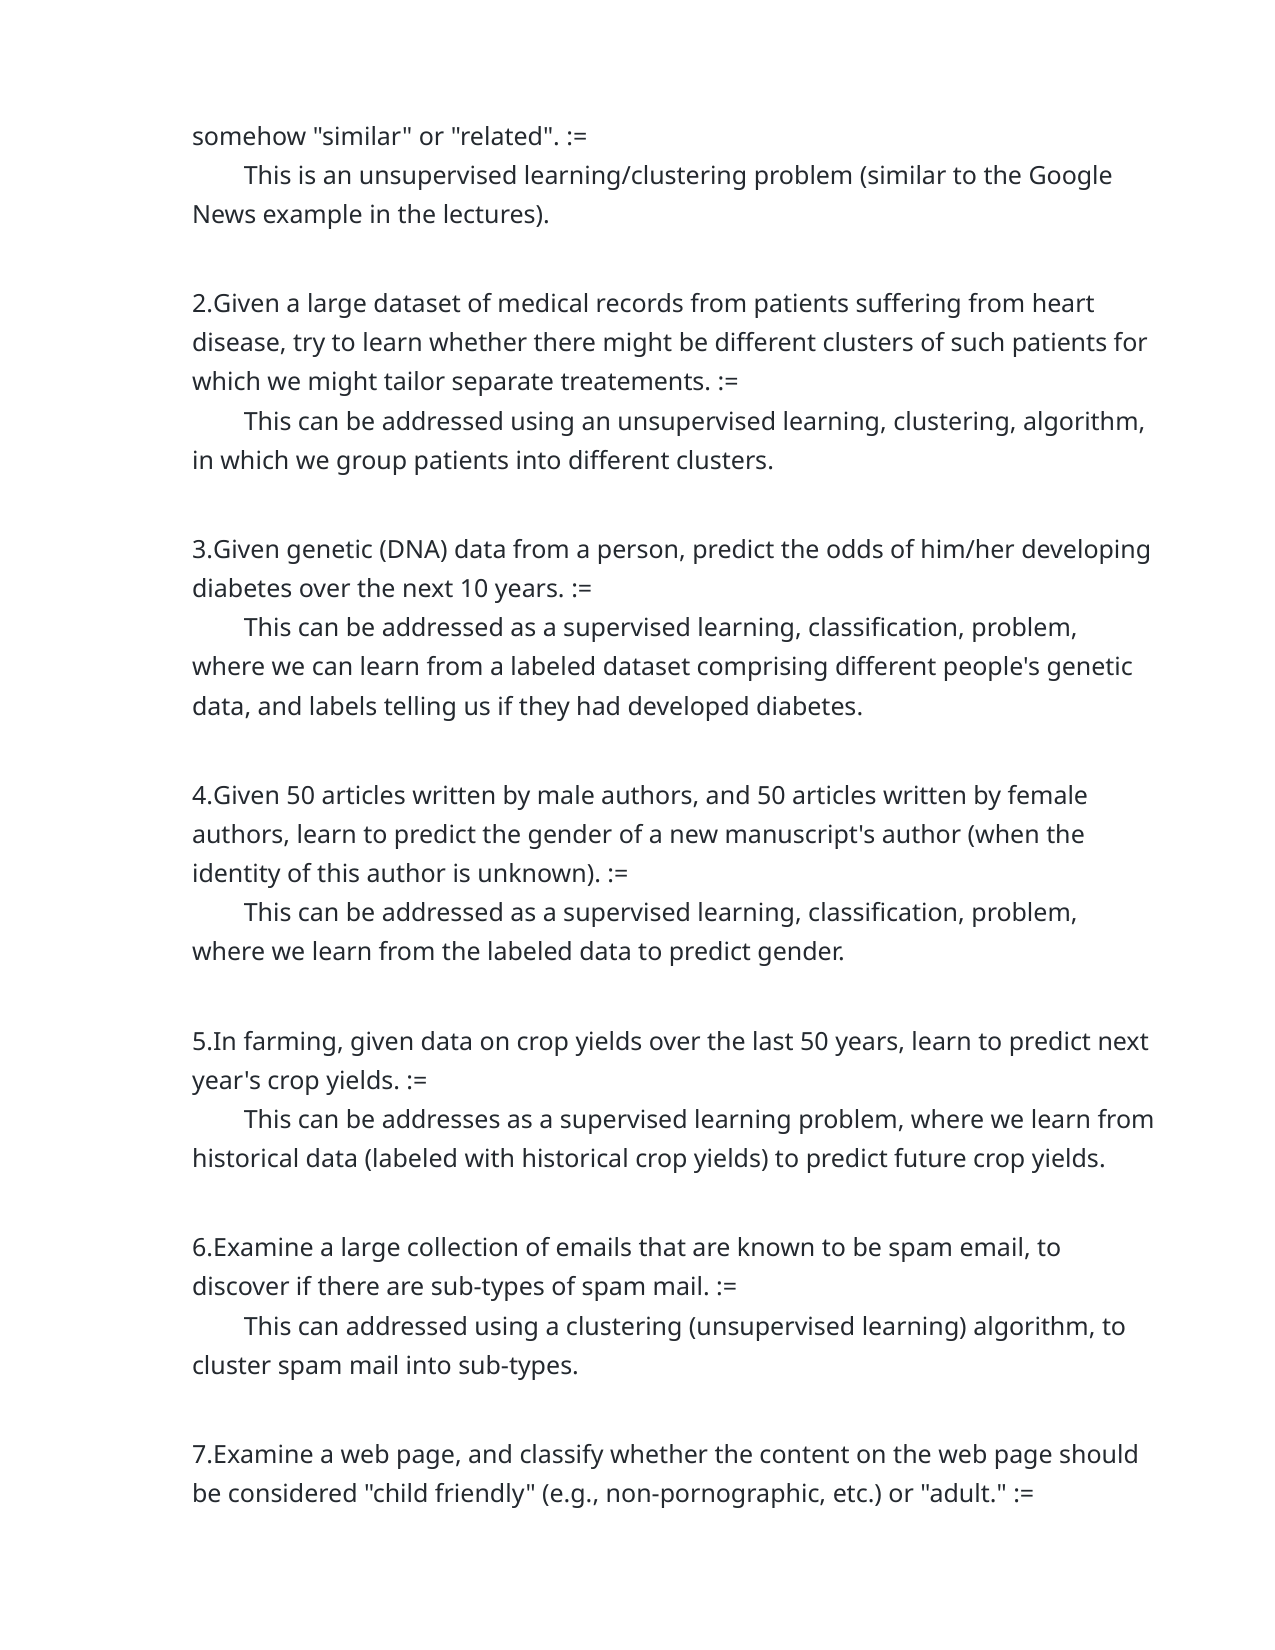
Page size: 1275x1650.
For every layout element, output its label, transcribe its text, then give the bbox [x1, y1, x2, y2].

list Given a large dataset of medical records from patients suffering from heart disease, try to learn whether there might be different clusters of such patients for which we might tailor separate treatements. := This can be addressed using an unsupervised learning, clustering, algorithm, in which we group patients into different clusters. [118, 286, 1157, 476]
list In farming, given data on crop yields over the last 50 years, learn to predict next year's crop yields. := This can be addresses as a supervised learning problem, where we learn from historical data (labeled with historical crop yields) to predict future crop yields. [118, 1023, 1157, 1175]
list Given 50 articles written by male authors, and 50 articles written by female authors, learn to predict the gender of a new manuscript's author (when the identity of this author is unknown). := This can be addressed as a supervised learning, classification, problem, where we learn from the labeled data to predict gender. [118, 777, 1157, 968]
list Given genetic (DNA) data from a person, predict the odds of him/her developing diabetes over the next 10 years. := This can be addressed as a supervised learning, classification, problem, where we can learn from a labeled dataset comprising different people's genetic data, and labels telling us if they had developed diabetes. [118, 531, 1157, 722]
list Examine a web page, and classify whether the content on the web page should be considered "child friendly" (e.g., non-pornographic, etc.) or "adult." := [118, 1436, 1157, 1510]
list Examine a large collection of emails that are known to be spam email, to discover if there are sub-types of spam mail. := This can addressed using a clustering (unsupervised learning) algorithm, to cluster spam mail into sub-types. [118, 1230, 1157, 1381]
list somehow "similar" or "related". := This is an unsupervised learning/clustering problem (similar to the Google News example in the lectures). [118, 118, 1157, 231]
